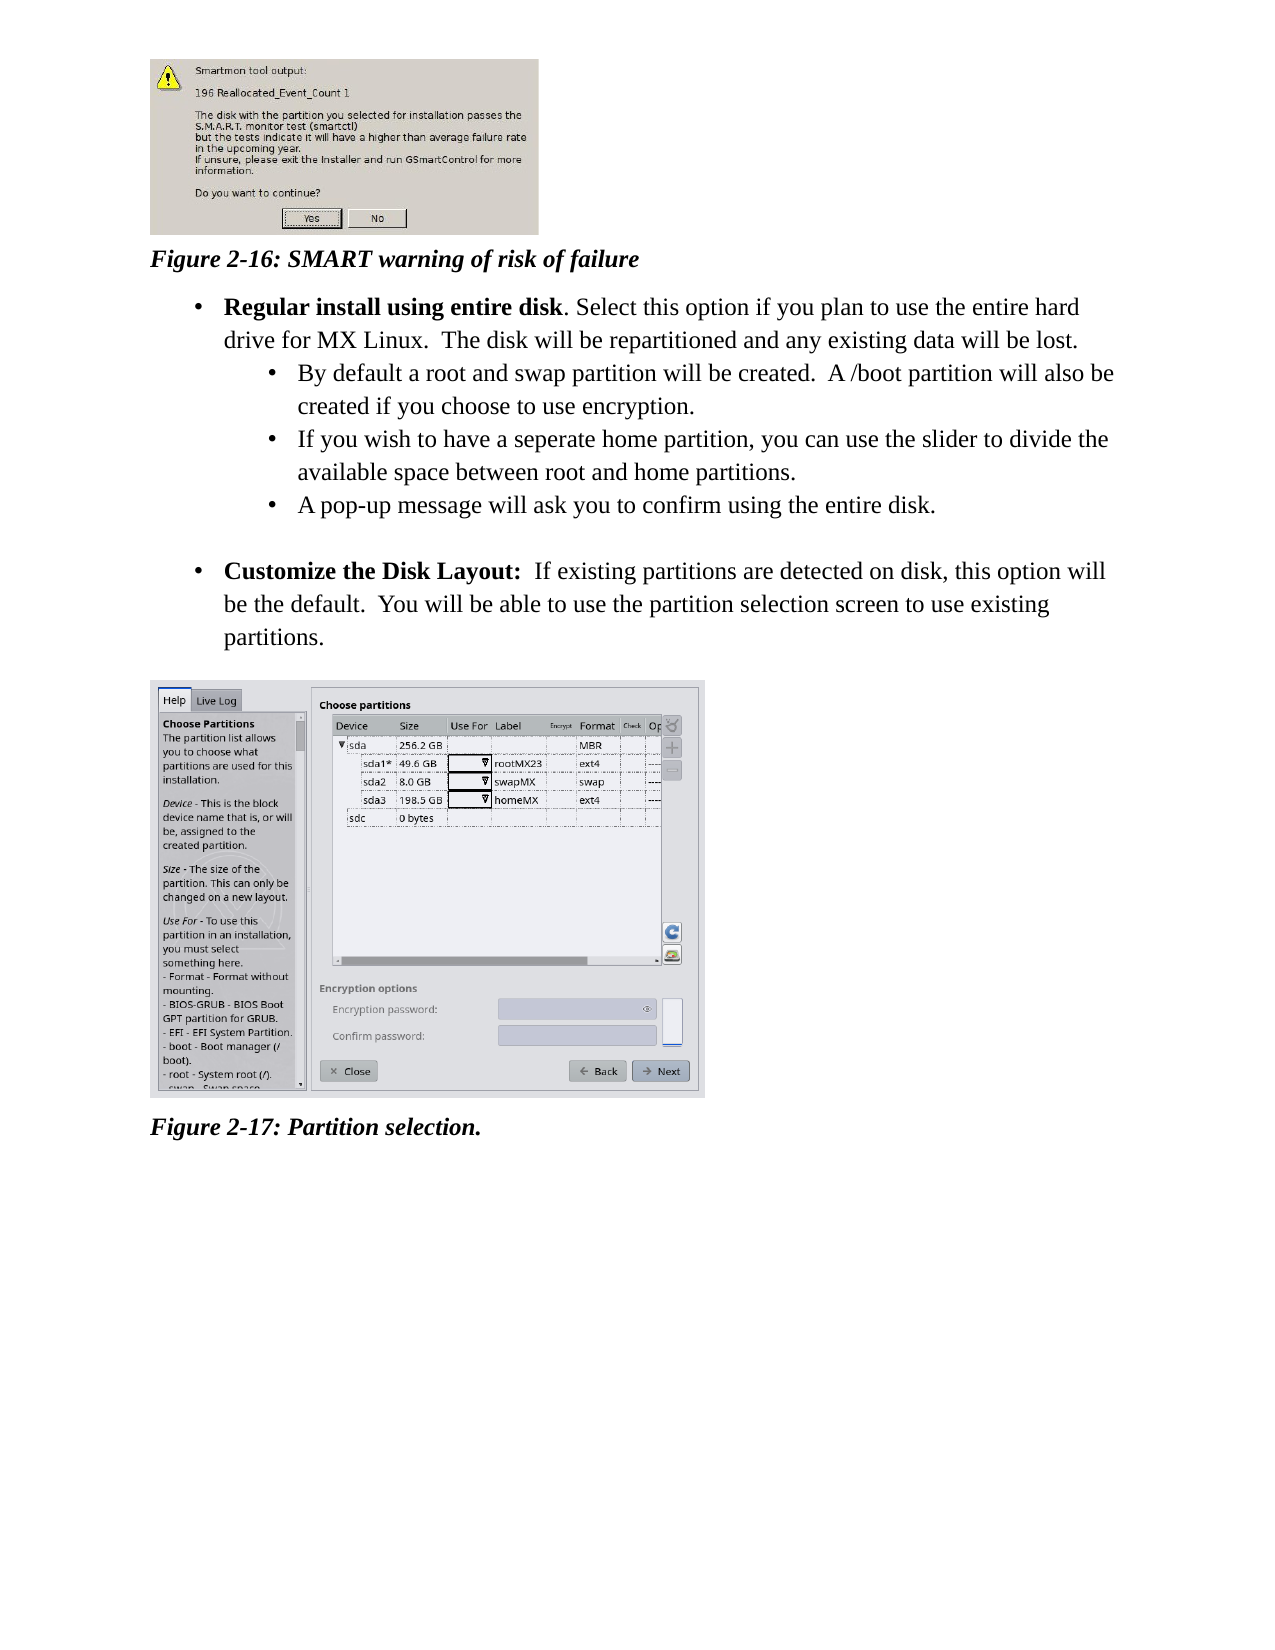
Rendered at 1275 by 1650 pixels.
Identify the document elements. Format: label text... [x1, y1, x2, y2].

list By default a root and swap partition will be created. A /boot partition will also be created if you choose to use encryption. [268, 358, 1125, 419]
list Customize the Disk Layout: If existing partitions are detected on disk, this option will be the default. You will be able to use the partition selection screen to use existing partitions. [194, 556, 1125, 651]
picture [150, 680, 705, 1098]
list If you wish to have a seperate home partition, you can use the slider to divide the available space between root and home partitions. [268, 424, 1125, 486]
list A pop-up message will ask you to confirm using the entire disk. [268, 490, 1125, 519]
list Regular install using entire disk. Select this option if you plan to use the entire hard drive for MX Linux. The disk will be repartitioned and any existing data will be lost. [194, 292, 1125, 353]
picture [150, 59, 539, 235]
text Figure 2-17: Partition selection. [150, 1112, 1125, 1141]
text Figure 2-16: SMART warning of risk of failure [150, 244, 1125, 273]
